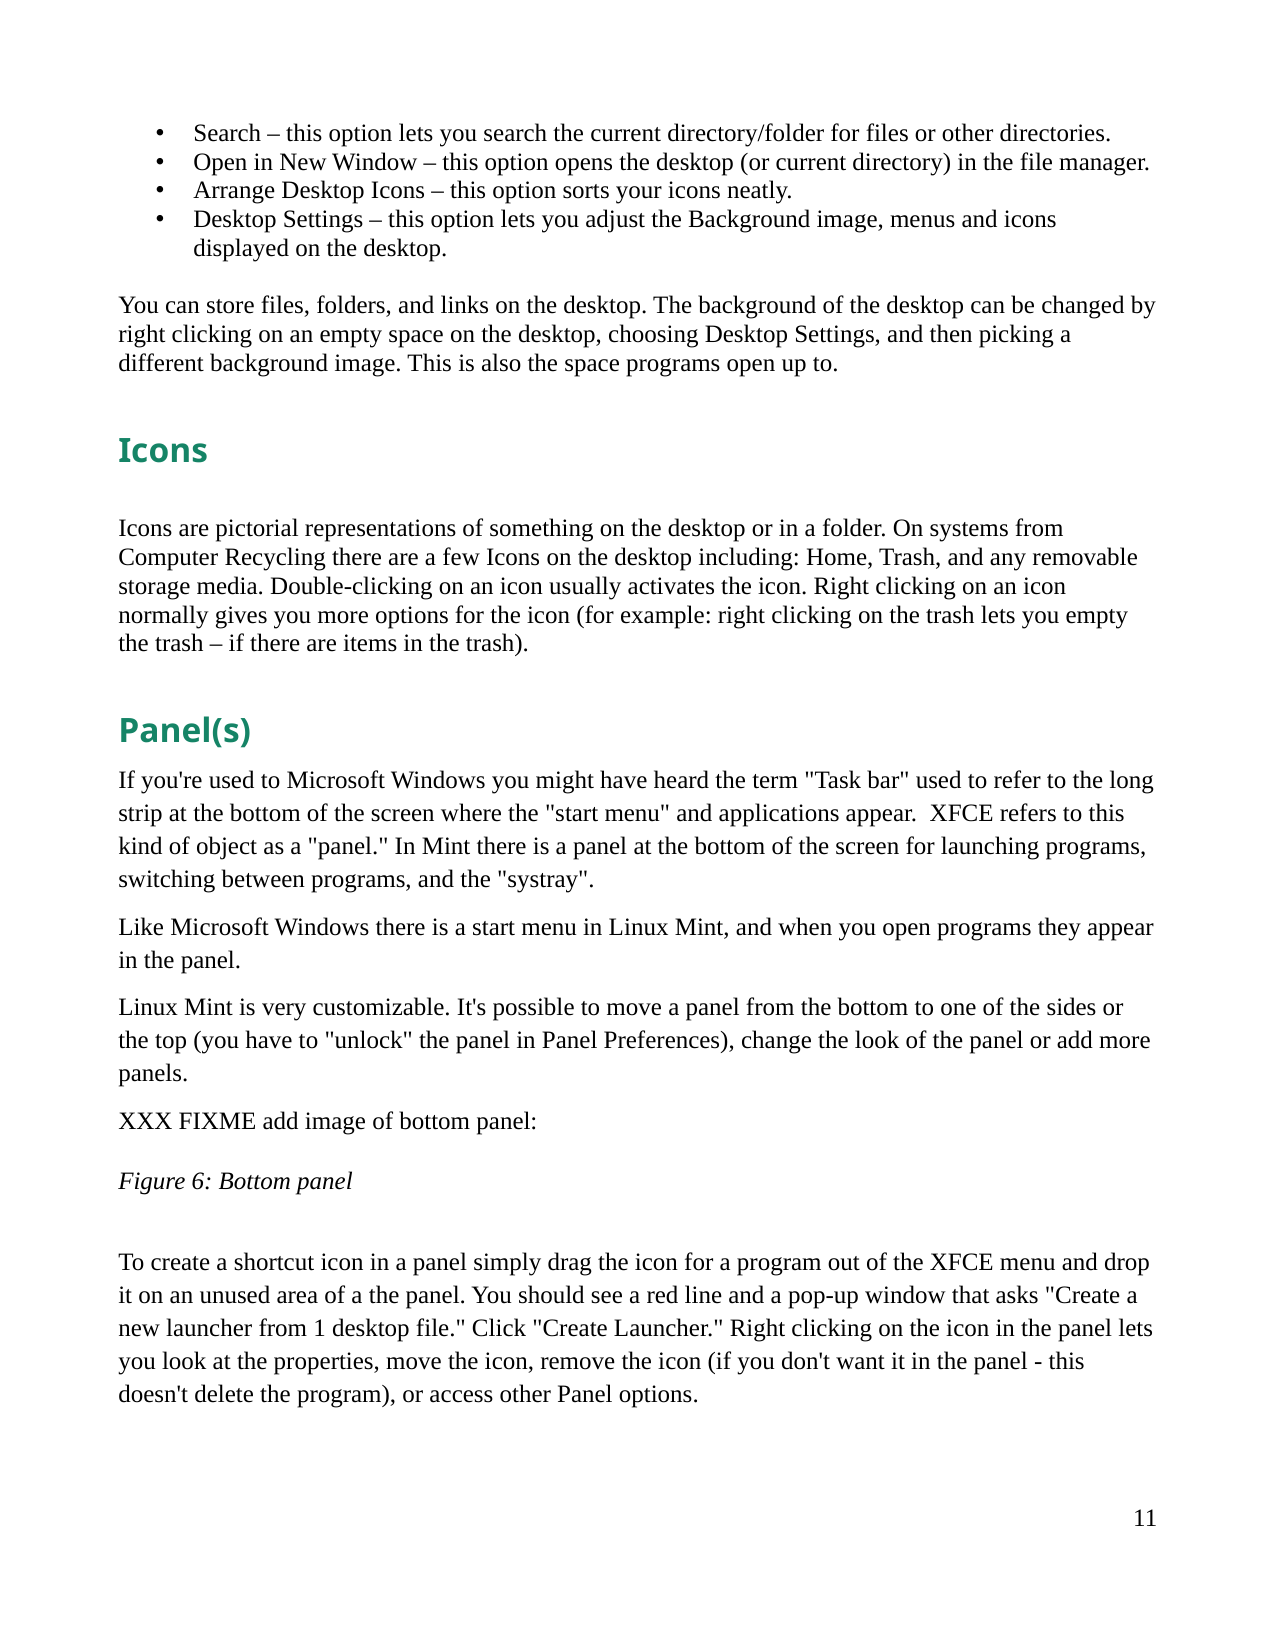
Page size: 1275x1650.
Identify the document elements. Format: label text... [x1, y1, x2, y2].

text Like Microsoft Windows there is a start menu in Linux Mint, and when you open programs they appear in the panel. [118, 912, 1157, 973]
list Search – this option lets you search the current directory/folder for files or other directories. [156, 118, 1157, 147]
text If you're used to Microsoft Windows you might have heard the term "Task bar" used to refer to the long strip at the bottom of the screen where the "start menu" and applications appear. XFCE refers to this kind of object as a "panel." In Mint there is a panel at the bottom of the screen for launching programs, switching between programs, and the "systray". [118, 765, 1157, 893]
subtitle Panel(s) [118, 707, 1157, 752]
text XXX FIXME add image of bottom panel: [118, 1106, 1157, 1135]
subtitle Icons [118, 426, 1157, 472]
list Desktop Settings – this option lets you adjust the Background image, menus and icons displayed on the desktop. [156, 204, 1157, 262]
list Arrange Desktop Icons – this option sorts your icons neatly. [156, 176, 1157, 204]
text To create a shortcut icon in a panel simply drag the icon for a program out of the XFCE menu and drop it on an unused area of a the panel. You should see a red line and a pop-up window that asks "Create a new launcher from 1 desktop file." Click "Create Launcher." Right clicking on the icon in the panel lets you look at the properties, move the icon, remove the icon (if you don't want it in the panel - this doesn't delete the program), or access other Panel options. [118, 1247, 1157, 1407]
text Figure 6: Bottom panel [118, 1166, 1157, 1195]
text Linux Mint is very customizable. It's possible to move a panel from the bottom to one of the sides or the top (you have to "unlock" the panel in Panel Preferences), change the look of the panel or add more panels. [118, 992, 1157, 1087]
text You can store files, folders, and links on the desktop. The background of the desktop can be changed by right clicking on an empty space on the desktop, choosing Desktop Settings, and then picking a different background image. This is also the space programs open up to. [118, 291, 1157, 377]
list Open in New Window – this option opens the desktop (or current directory) in the file manager. [156, 147, 1157, 176]
text Icons are pictorial representations of something on the desktop or in a folder. On systems from Computer Recycling there are a few Icons on the desktop including: Home, Trash, and any removable storage media. Double-clicking on an icon usually activates the icon. Right clicking on an icon normally gives you more options for the icon (for example: right clicking on the trash lets you empty the trash – if there are items in the trash). [118, 513, 1157, 657]
